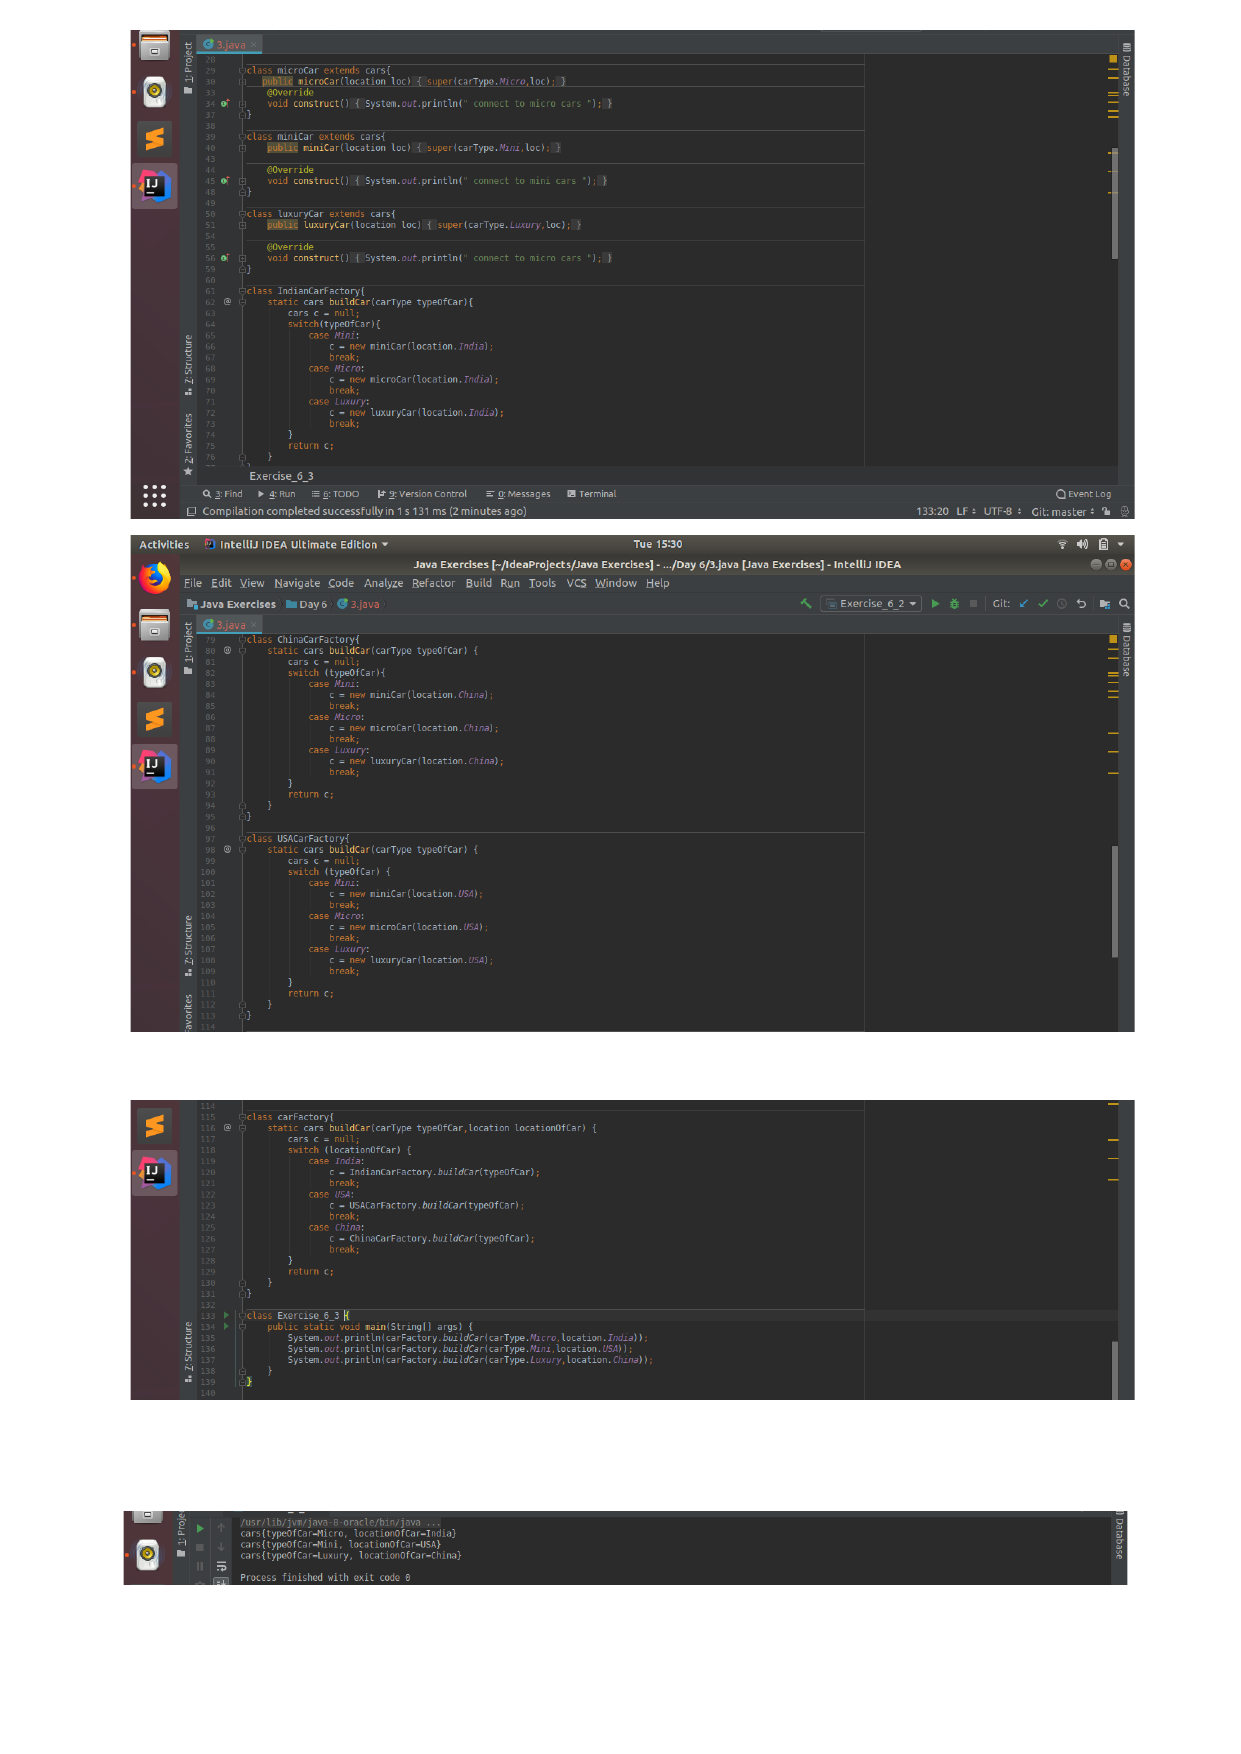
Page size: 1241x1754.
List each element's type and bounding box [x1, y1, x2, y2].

picture [130, 535, 1135, 1032]
picture [130, 1100, 1135, 1400]
picture [130, 30, 1135, 519]
picture [123, 1511, 1128, 1572]
